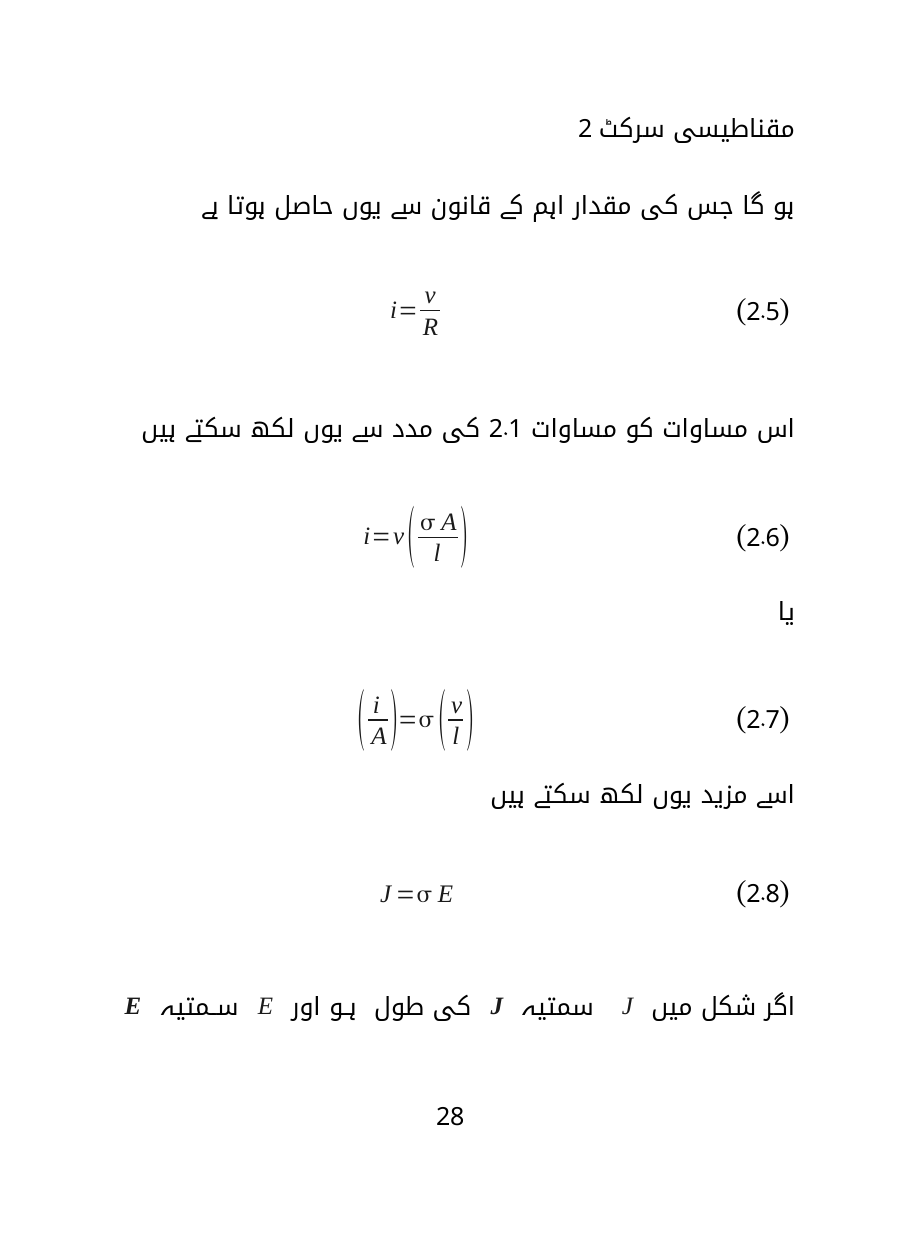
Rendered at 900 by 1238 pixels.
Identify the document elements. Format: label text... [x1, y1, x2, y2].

table_header (2.7) [718, 682, 795, 771]
text اسے مزید یوں لکھ سکتے ہیں [105, 771, 795, 818]
table_header (2.6) [718, 500, 795, 588]
table_header [105, 276, 718, 359]
text اگر اس سلاخ کے سروں پر برقی دباؤ ڈالی جائے جیسا کہ شکل2.2 میں دکھایا گیا ہے تو اس میں برقی رو کا بہاؤ ہو گا جس کی مقدار اہم کے قانون سے یوں حاصل ہوتا ہے [105, 182, 795, 230]
text یا [105, 588, 795, 636]
table_header (2.8) [718, 865, 795, 936]
table_header [105, 682, 718, 771]
table_header (2.5) [718, 276, 795, 359]
text اگر شکل میں سمتیہکی طول ہو اورسمتیہکی طول ہو جہاں ان دونوں سمتیہ کی سمت ہے تب اس مساوات کو یوں لکھا جا سکتا ہے۔ [105, 983, 795, 1030]
table_header [105, 865, 718, 936]
table_header [105, 500, 718, 588]
text اس مساوات کو مساوات 2.1 کی مدد سے یوں لکھ سکتے ہیں [105, 406, 795, 453]
